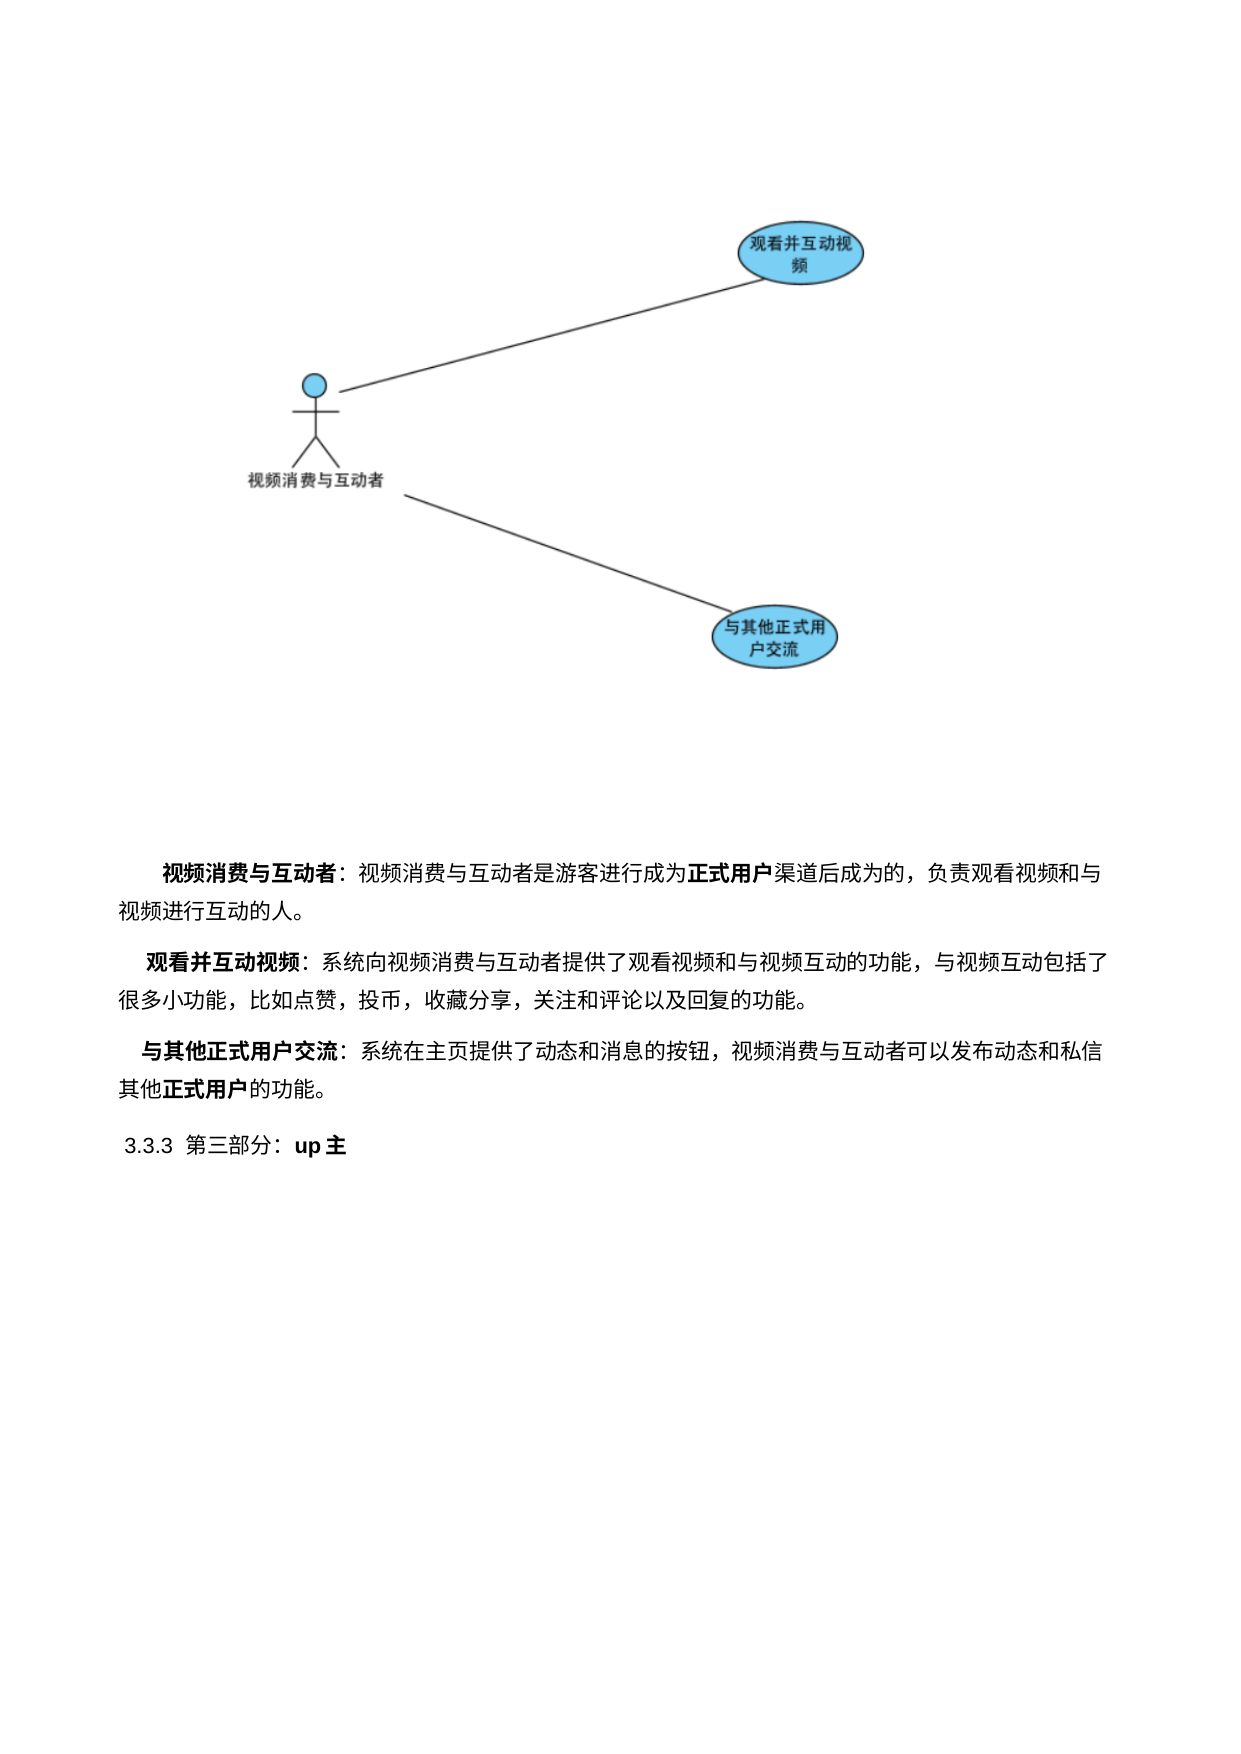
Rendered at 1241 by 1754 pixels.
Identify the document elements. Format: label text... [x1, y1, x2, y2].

subtitle 第三部分：up主 [118, 1128, 1122, 1160]
text 视频消费与互动者：视频消费与互动者是游客进行成为正式用户渠道后成为的，负责观看视频和与视频进行互动的人。 [118, 856, 1122, 926]
picture [169, 187, 1071, 753]
text 观看并互动视频：系统向视频消费与互动者提供了观看视频和与视频互动的功能，与视频互动包括了很多小功能，比如点赞，投币，收藏分享，关注和评论以及回复的功能。 [118, 945, 1122, 1015]
text 与其他正式用户交流：系统在主页提供了动态和消息的按钮，视频消费与互动者可以发布动态和私信其他正式用户的功能。 [118, 1034, 1122, 1103]
